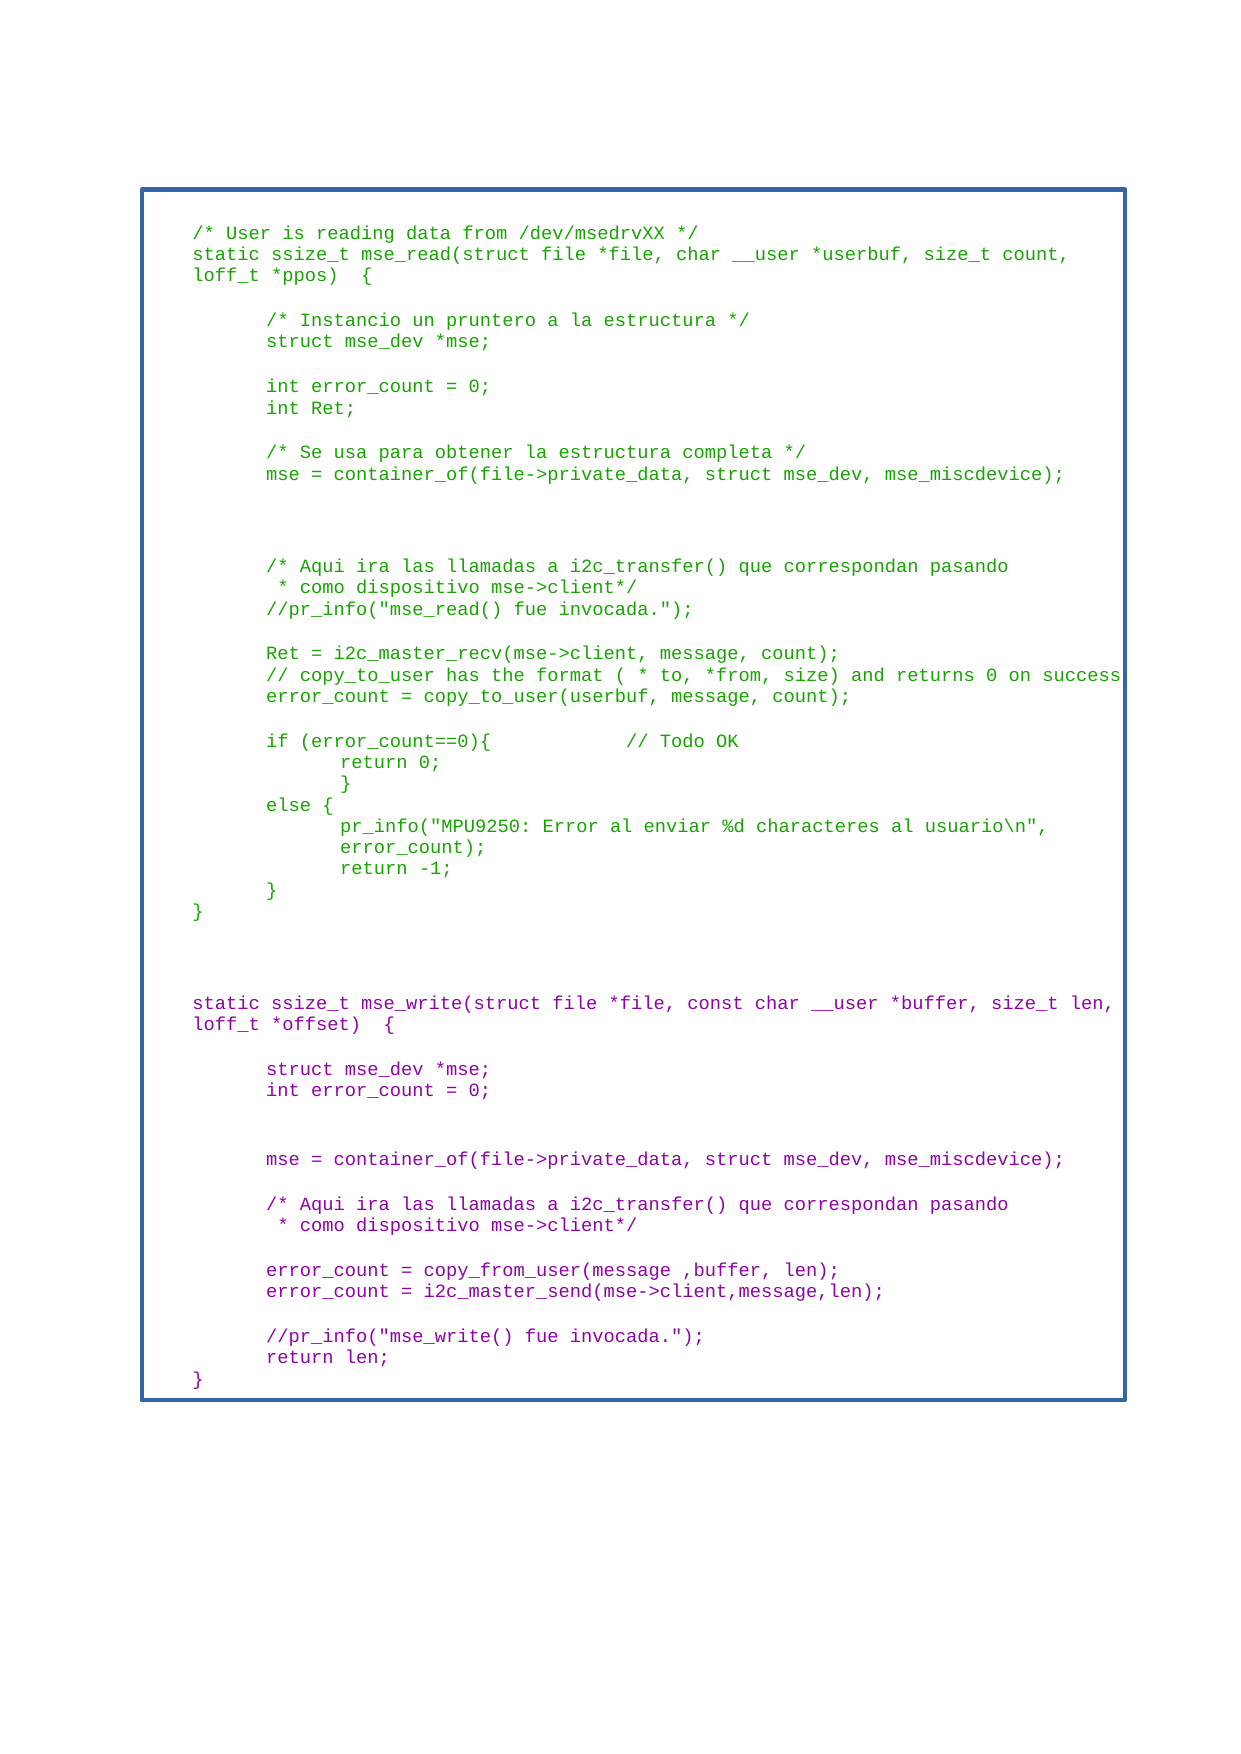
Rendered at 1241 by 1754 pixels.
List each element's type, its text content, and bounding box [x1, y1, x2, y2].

text // copy_to_user has the format ( * to, *from, size) and returns 0 on success [192, 665, 1122, 687]
text /* Aqui ira las llamadas a i2c_transfer() que correspondan pasando [192, 1194, 1122, 1216]
text /* Se usa para obtener la estructura completa */ [192, 443, 1122, 464]
text } [192, 1369, 1122, 1391]
text static ssize_t mse_read(struct file *file, char __user *userbuf, size_t count, loff_t *ppos) { [192, 245, 1122, 287]
text //pr_info("mse_read() fue invocada."); [192, 599, 1122, 621]
text mse = container_of(file->private_data, struct mse_dev, mse_miscdevice); [192, 464, 1122, 486]
text if (error_count==0){ // Todo OK [192, 732, 1122, 753]
text * como dispositivo mse->client*/ [192, 1216, 1122, 1237]
text error_count = copy_to_user(userbuf, message, count); [192, 687, 1122, 708]
text /* Aqui ira las llamadas a i2c_transfer() que correspondan pasando [192, 557, 1122, 578]
text /* Instancio un pruntero a la estructura */ [192, 311, 1122, 332]
text struct mse_dev *mse; [192, 332, 1122, 353]
text } [192, 880, 1122, 902]
text return len; [192, 1348, 1122, 1369]
text struct mse_dev *mse; [192, 1060, 1122, 1081]
text error_count = copy_from_user(message ,buffer, len); [192, 1261, 1122, 1282]
text } [192, 902, 1122, 923]
text Ret = i2c_master_recv(mse->client, message, count); [192, 644, 1122, 665]
text //pr_info("mse_write() fue invocada."); [192, 1327, 1122, 1348]
text /* User is reading data from /dev/msedrvXX */ [192, 224, 1122, 245]
text return -1; [192, 859, 1122, 880]
text int error_count = 0; [192, 1081, 1122, 1102]
text int error_count = 0; [192, 377, 1122, 398]
text error_count = i2c_master_send(mse->client,message,len); [192, 1282, 1122, 1303]
text int Ret; [192, 398, 1122, 420]
text mse = container_of(file->private_data, struct mse_dev, mse_miscdevice); [192, 1150, 1122, 1171]
text } [192, 774, 1122, 795]
text return 0; [192, 753, 1122, 774]
text * como dispositivo mse->client*/ [192, 578, 1122, 599]
text pr_info("MPU9250: Error al enviar %d characteres al usuario\n", [192, 817, 1122, 838]
text else { [192, 795, 1122, 817]
text static ssize_t mse_write(struct file *file, const char __user *buffer, size_t len, loff_t *offset) { [192, 994, 1122, 1036]
text error_count); [192, 838, 1122, 859]
